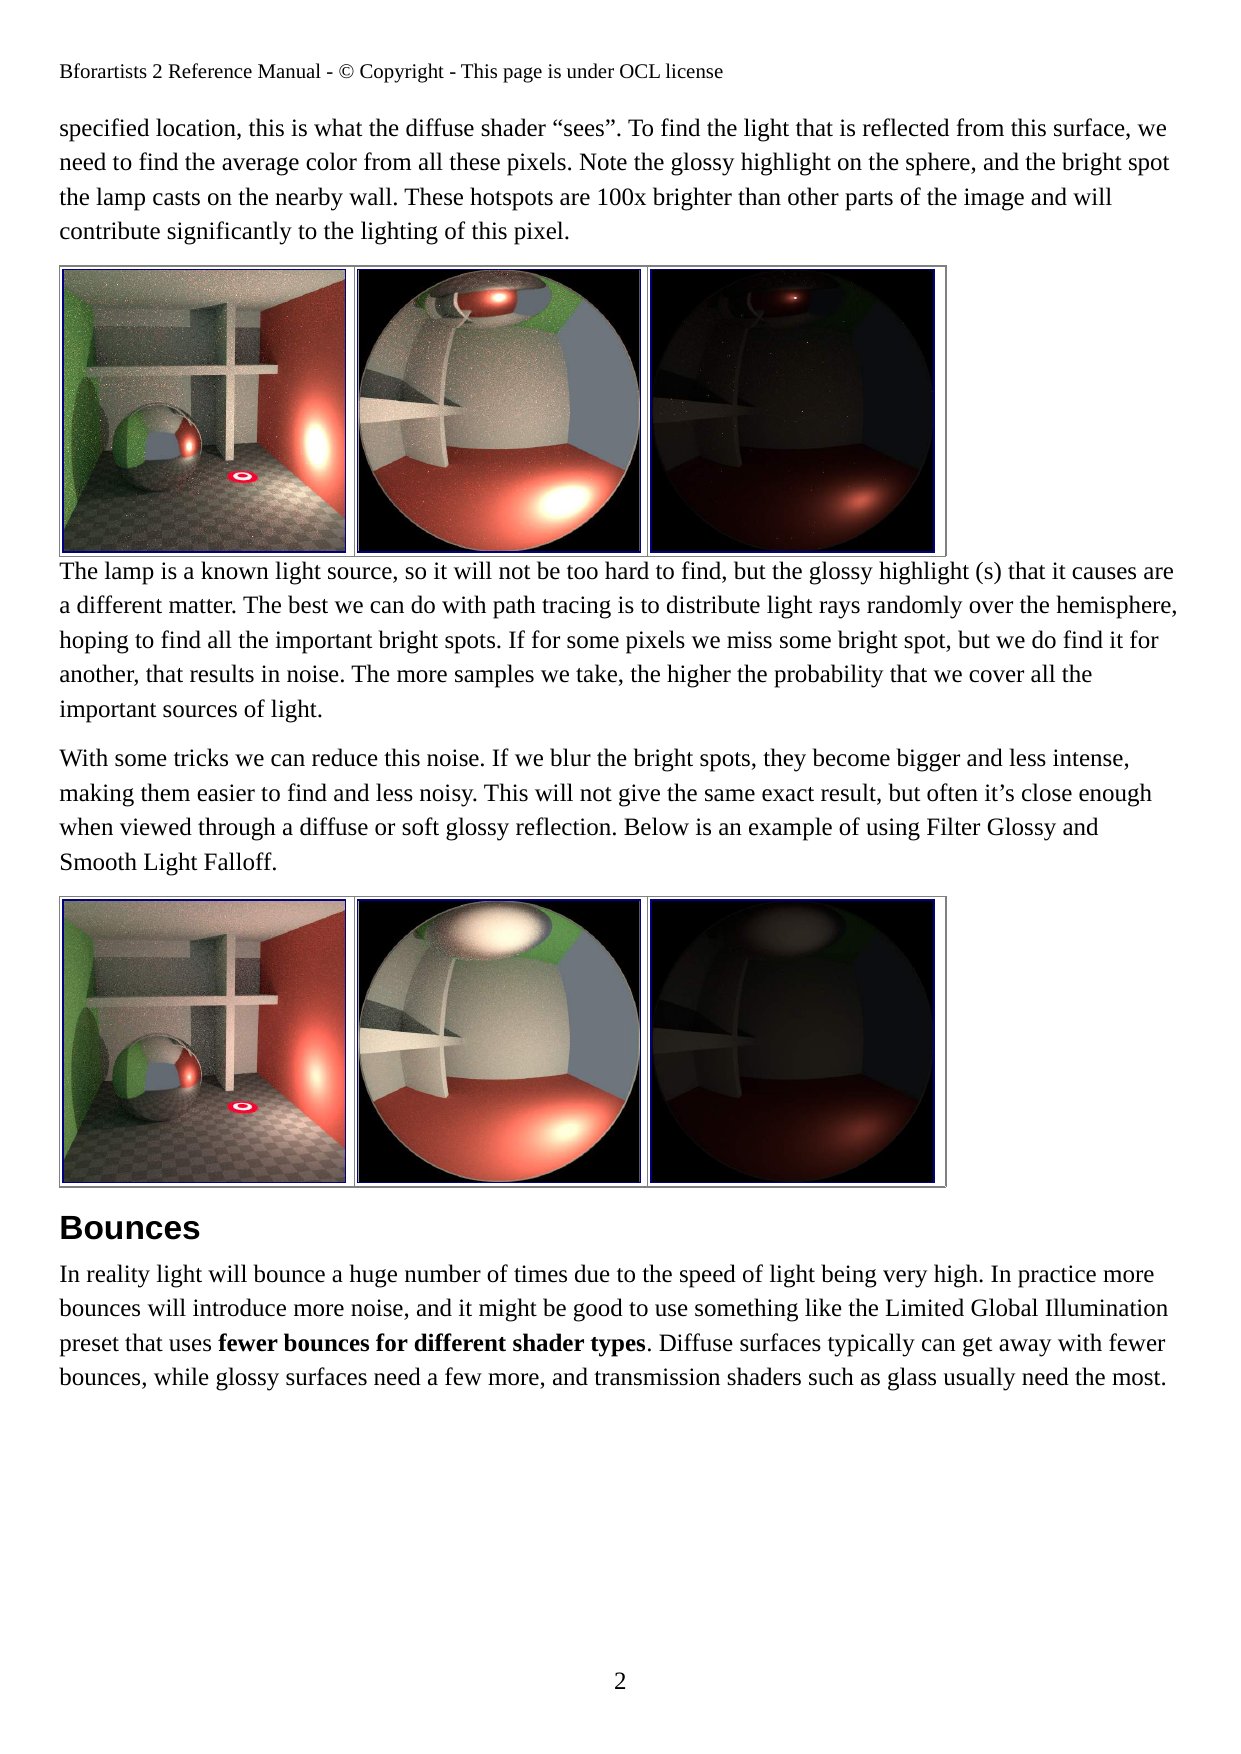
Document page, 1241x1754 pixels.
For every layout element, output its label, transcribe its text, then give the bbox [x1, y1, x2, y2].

picture [64, 901, 345, 1182]
table_header [60, 267, 354, 556]
table_header [355, 897, 647, 1186]
text With some tricks we can reduce this noise. If we blur the bright spots, they become bigger and less intense, making them easier to find and less noisy. This will not give the same exact result, but often it’s close enough when viewed through a diffuse or soft glossy reflection. Below is an example of using Filter Glossy and Smooth Light Falloff. [59, 743, 1181, 875]
text The lamp is a known light source, so it will not be too hard to find, but the glossy highlight (s) that it causes are a different matter. The best we can do with path tracing is to distribute light rays randomly over the hemisphere, hoping to find all the important bright spots. If for some pixels we miss some bright spot, but we do find it for another, that results in noise. The more samples we take, the higher the probability that we cover all the important sources of light. [59, 556, 1181, 723]
table_header [355, 267, 647, 556]
table_header [60, 897, 354, 1186]
picture [652, 270, 933, 551]
text In reality light will bounce a huge number of times due to the speed of light being very high. In practice more bounces will introduce more noise, and it might be good to use something like the Limited Global Illumination preset that uses fewer bounces for different shader types. Diffuse surfaces typically can get away with fewer bounces, while glossy surfaces need a few more, and transmission shaders such as glass usually need the most. [59, 1259, 1181, 1391]
table_header [648, 897, 945, 1186]
picture [358, 901, 640, 1182]
table_header [648, 267, 945, 556]
text specified location, this is what the diffuse shader “sees”. To find the light that is reflected from this surface, we need to find the average color from all these pixels. Note the glossy highlight on the sphere, and the bright spot the lamp casts on the nearby wall. These hotspots are 100x brighter than other parts of the image and will contribute significantly to the lighting of this pixel. [59, 113, 1181, 245]
picture [652, 901, 933, 1182]
picture [64, 270, 345, 551]
picture [358, 270, 640, 551]
subtitle Bounces [59, 1207, 1181, 1246]
